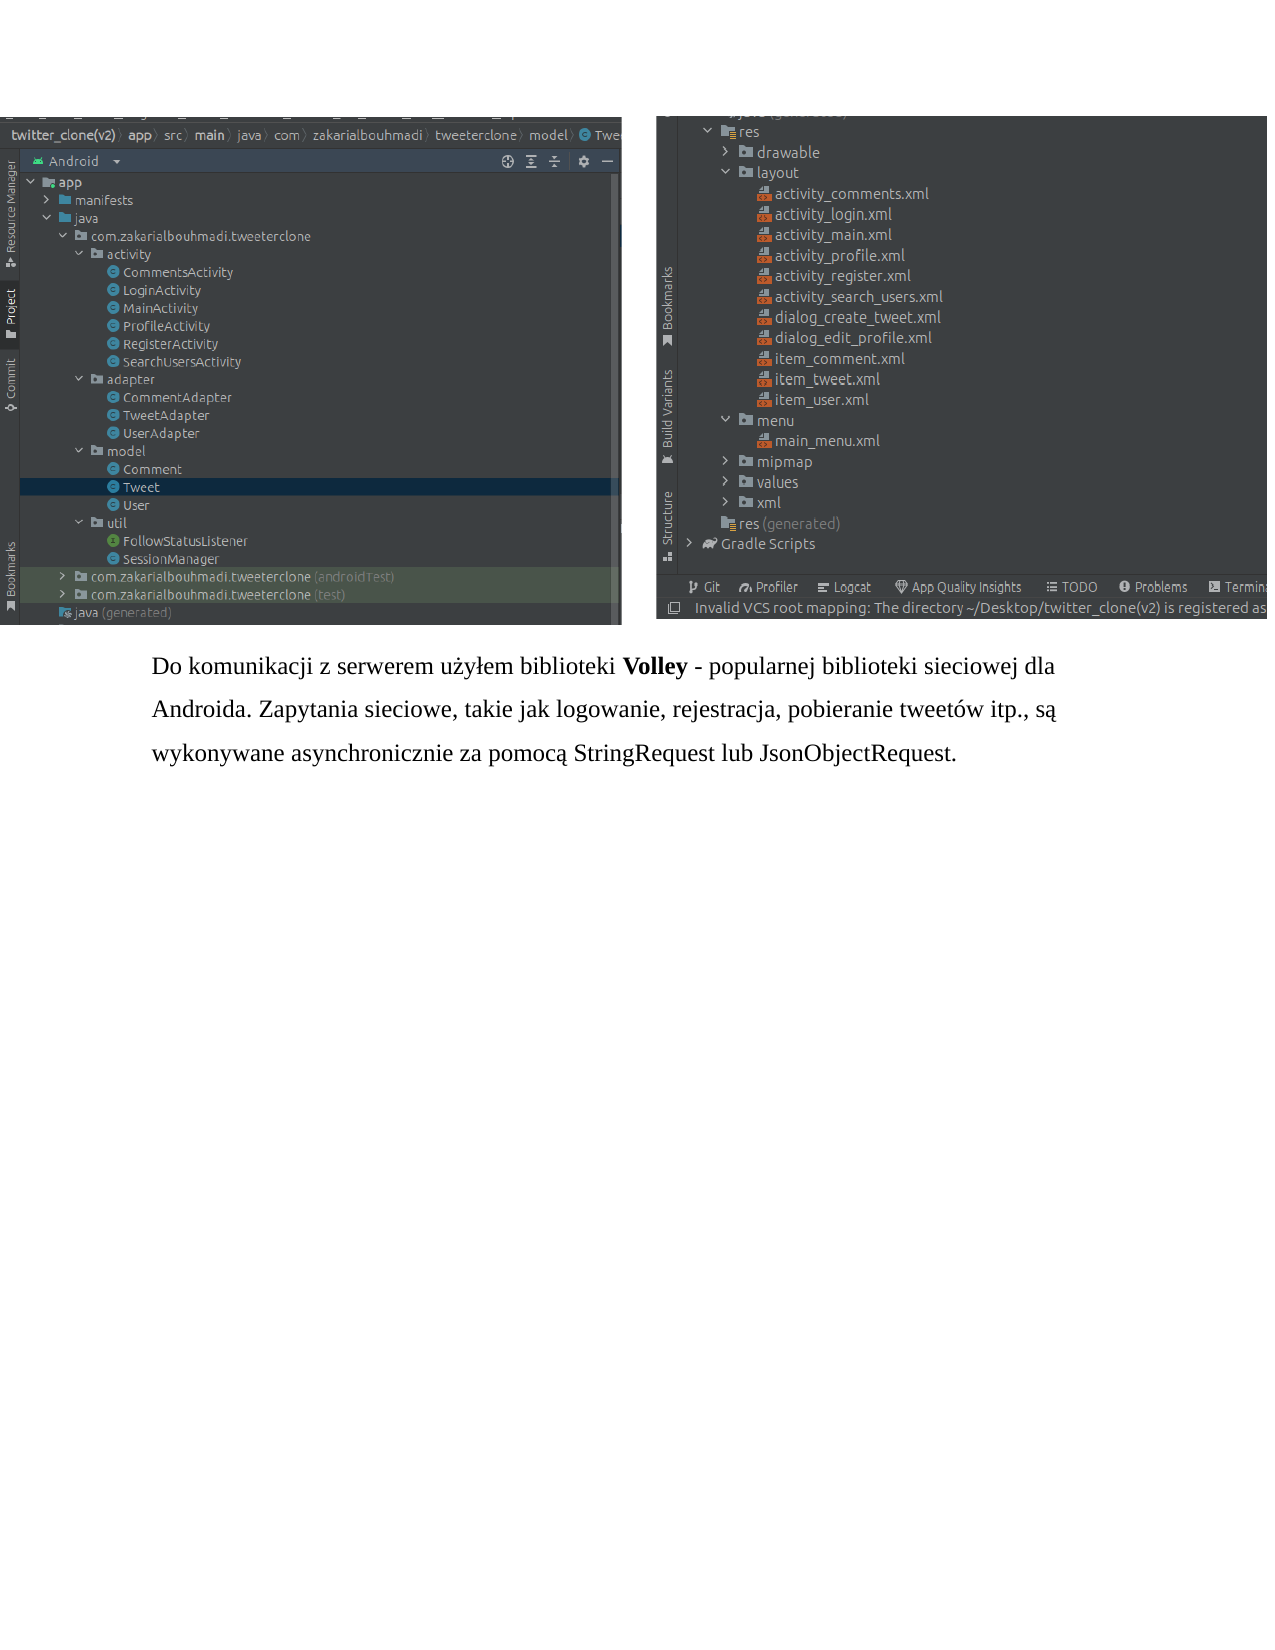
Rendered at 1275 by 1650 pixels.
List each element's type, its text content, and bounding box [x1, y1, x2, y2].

picture [656, 116, 1267, 619]
text Do komunikacji z serwerem użyłem biblioteki Volley - popularnej biblioteki sieciowej dla Androida. Zapytania sieciowe, takie jak logowanie, rejestracja, pobieranie tweetów itp., są wykonywane asynchronicznie za pomocą StringRequest lub JsonObjectRequest. [151, 651, 1123, 766]
picture [0, 117, 622, 625]
